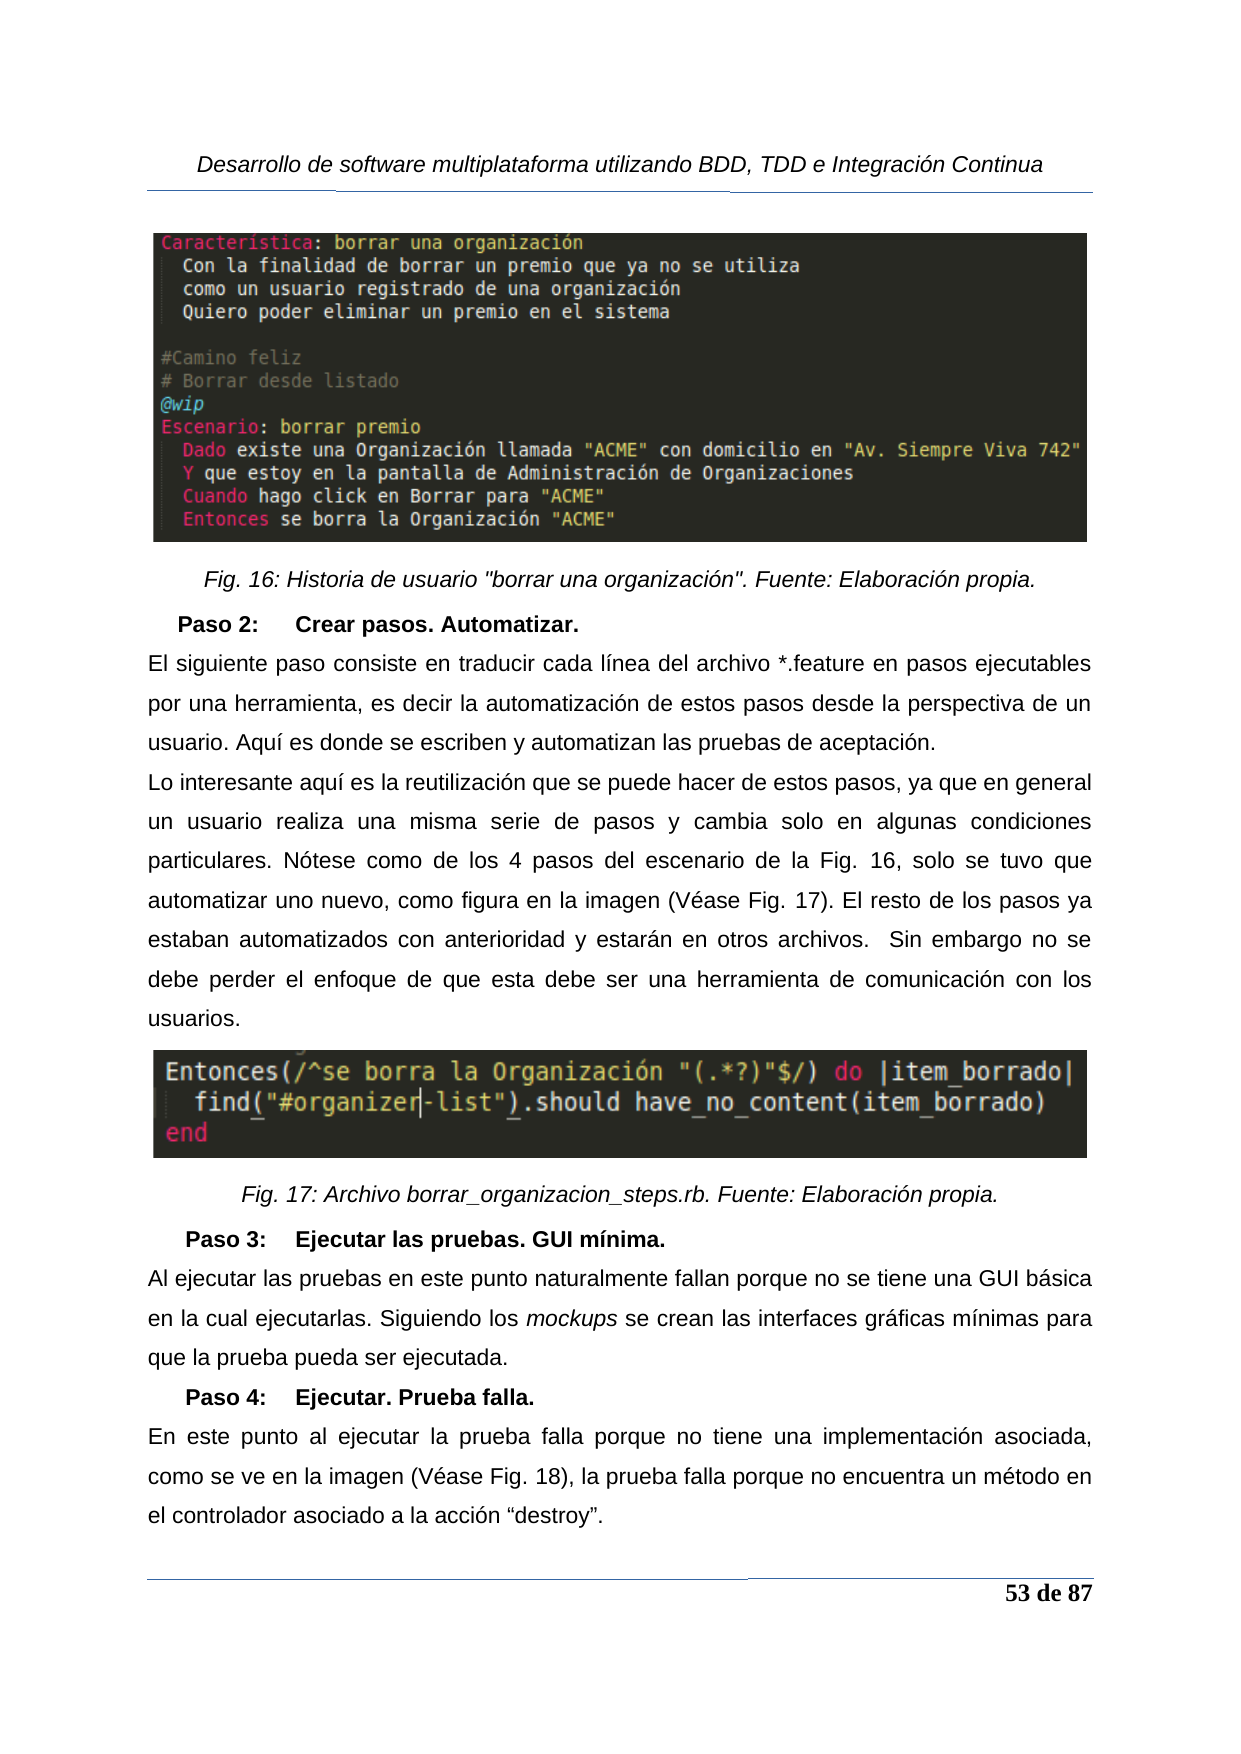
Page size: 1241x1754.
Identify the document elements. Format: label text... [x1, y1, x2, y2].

text En este punto al ejecutar la prueba falla porque no tiene una implementación asociada, como se ve en la imagen (Véase Fig. 18), la prueba falla porque no encuentra un método en el controlador asociado a la acción “destroy”. [148, 1423, 1093, 1528]
text El siguiente paso consiste en traducir cada línea del archivo *.feature en pasos ejecutables por una herramienta, es decir la automatización de estos pasos desde la perspectiva de un usuario. Aquí es donde se escriben y automatizan las pruebas de aceptación. [148, 650, 1093, 755]
picture [153, 233, 1087, 542]
text Al ejecutar las pruebas en este punto naturalmente fallan porque no se tiene una GUI básica en la cual ejecutarlas. Siguiendo los mockups se crean las interfaces gráficas mínimas para que la prueba pueda ser ejecutada. [148, 1265, 1093, 1371]
table_cell Fig. 17: Archivo borrar_organizacion_steps.rb. Fuente: Elaboración propia. [148, 1163, 1093, 1226]
list Crear pasos. Automatizar. [177, 611, 1093, 637]
list Ejecutar. Prueba falla. [185, 1384, 1093, 1410]
table_header [148, 1045, 1093, 1163]
table_header [148, 228, 1093, 548]
list Ejecutar las pruebas. GUI mínima. [185, 1226, 1093, 1252]
text Lo interesante aquí es la reutilización que se puede hacer de estos pasos, ya que en general un usuario realiza una misma serie de pasos y cambia solo en algunas condiciones particulares. Nótese como de los 4 pasos del escenario de la Fig. 16, solo se tuvo que automatizar uno nuevo, como figura en la imagen (Véase Fig. 17). El resto de los pasos ya estaban automatizados con anterioridad y estarán en otros archivos. Sin embargo no se debe perder el enfoque de que esta debe ser una herramienta de comunicación con los usuarios. [148, 768, 1093, 1032]
picture [153, 1050, 1087, 1158]
table_cell Fig. 16: Historia de usuario "borrar una organización". Fuente: Elaboración propia. [148, 548, 1093, 611]
